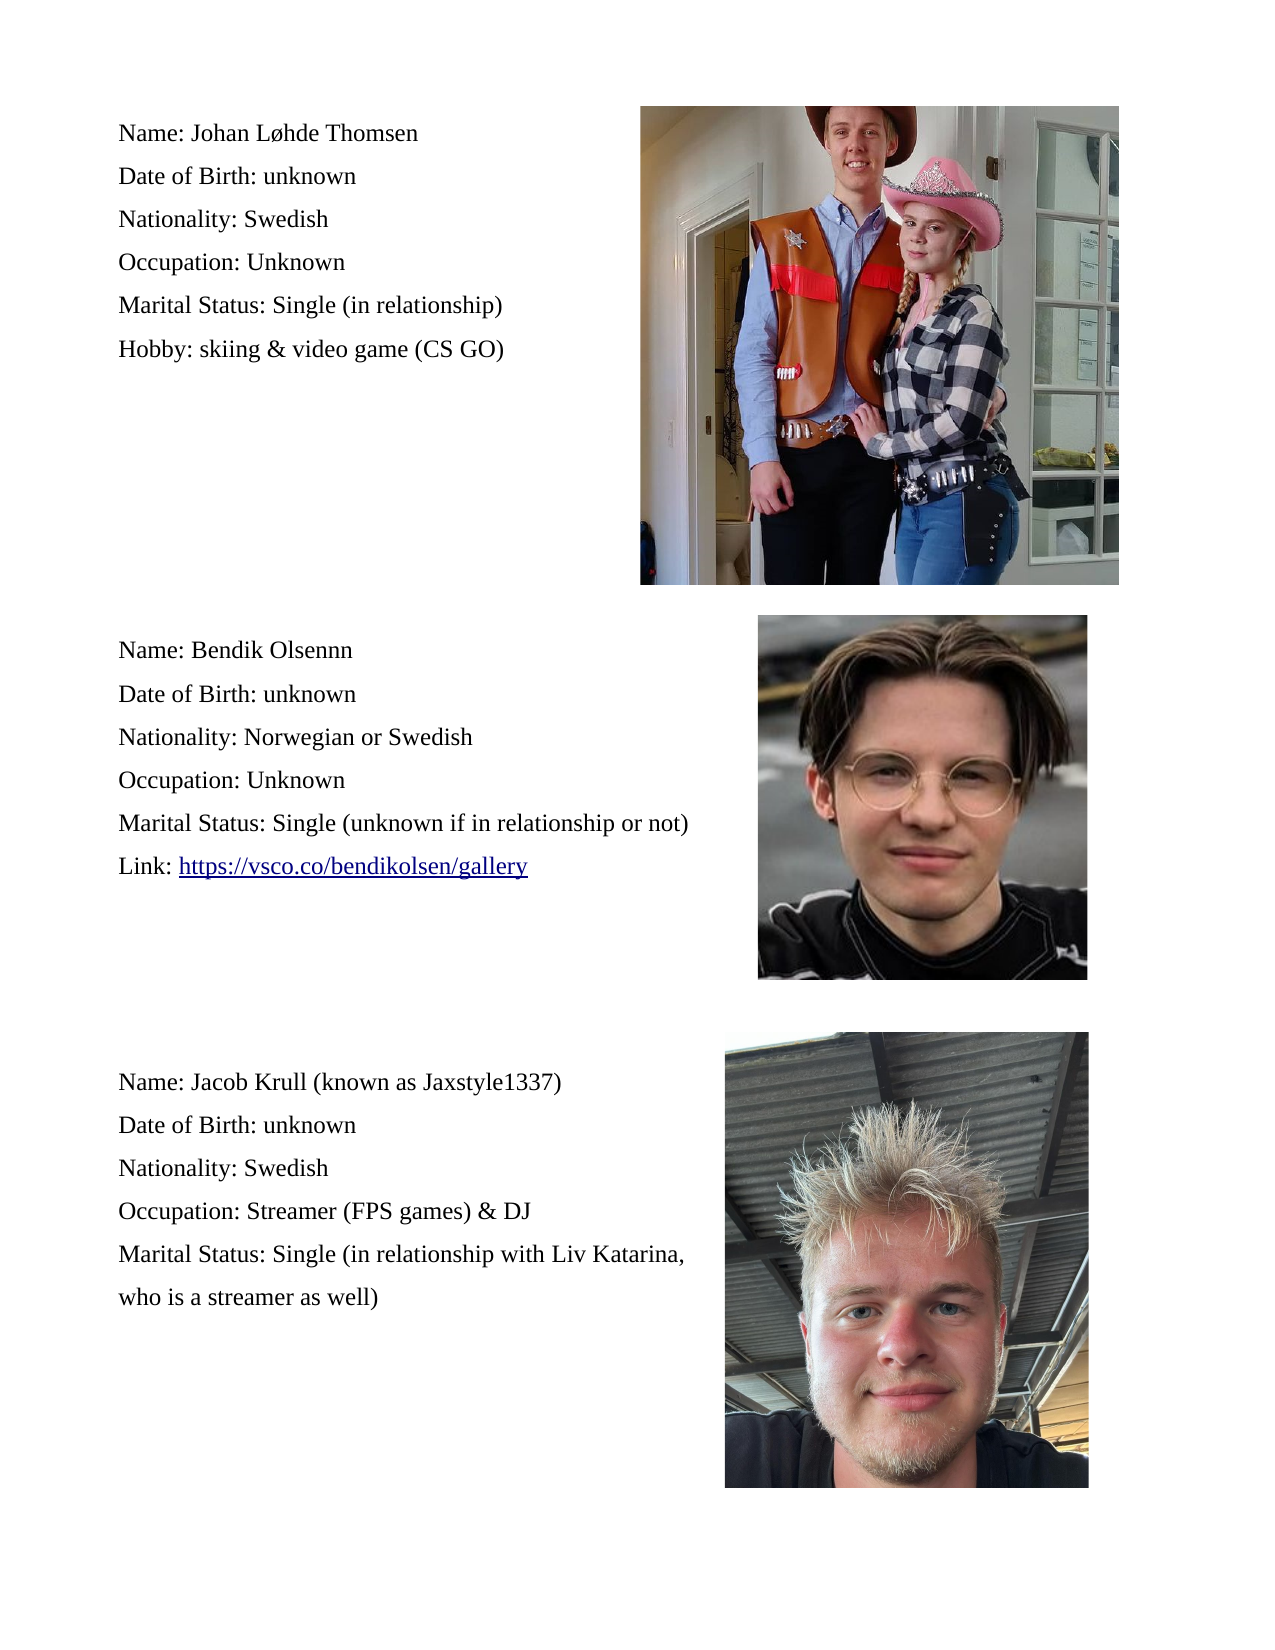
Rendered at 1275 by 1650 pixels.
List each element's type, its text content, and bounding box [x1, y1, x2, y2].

text Marital Status: Single (unknown if in relationship or not) [118, 808, 757, 837]
text [1119, 291, 1157, 319]
picture [757, 615, 1088, 980]
text [1119, 118, 1157, 147]
text who is a streamer as well) [118, 1282, 724, 1311]
text [1088, 679, 1157, 707]
text Marital Status: Single (in relationship) [118, 291, 640, 319]
text [1088, 722, 1157, 751]
text Date of Birth: unknown [118, 679, 757, 707]
text [1089, 1153, 1157, 1182]
text Nationality: Swedish [118, 1153, 724, 1182]
text [1089, 1239, 1157, 1268]
text [1119, 161, 1157, 190]
picture [640, 106, 1119, 585]
text Date of Birth: unknown [118, 161, 640, 190]
text Name: Jacob Krull (known as Jaxstyle1337) [118, 1067, 724, 1096]
picture [724, 1032, 1089, 1488]
text [1088, 636, 1157, 664]
text Link: https://vsco.co/bendikolsen/gallery [118, 851, 757, 880]
text [1089, 1282, 1157, 1311]
text Marital Status: Single (in relationship with Liv Katarina, [118, 1239, 724, 1268]
text [1088, 851, 1157, 880]
text [1119, 334, 1157, 362]
text Date of Birth: unknown [118, 1110, 724, 1139]
text [1119, 204, 1157, 233]
text Occupation: Unknown [118, 765, 757, 794]
text Name: Bendik Olsennn [118, 636, 757, 664]
text [1088, 765, 1157, 794]
text Nationality: Swedish [118, 204, 640, 233]
text Nationality: Norwegian or Swedish [118, 722, 757, 751]
text [1089, 1196, 1157, 1225]
text [1089, 1067, 1157, 1096]
text Name: Johan Løhde Thomsen [118, 118, 640, 147]
text Hobby: skiing & video game (CS GO) [118, 334, 640, 362]
text [1088, 808, 1157, 837]
text [1089, 1110, 1157, 1139]
text Occupation: Unknown [118, 247, 640, 276]
text [1119, 247, 1157, 276]
text Occupation: Streamer (FPS games) & DJ [118, 1196, 724, 1225]
